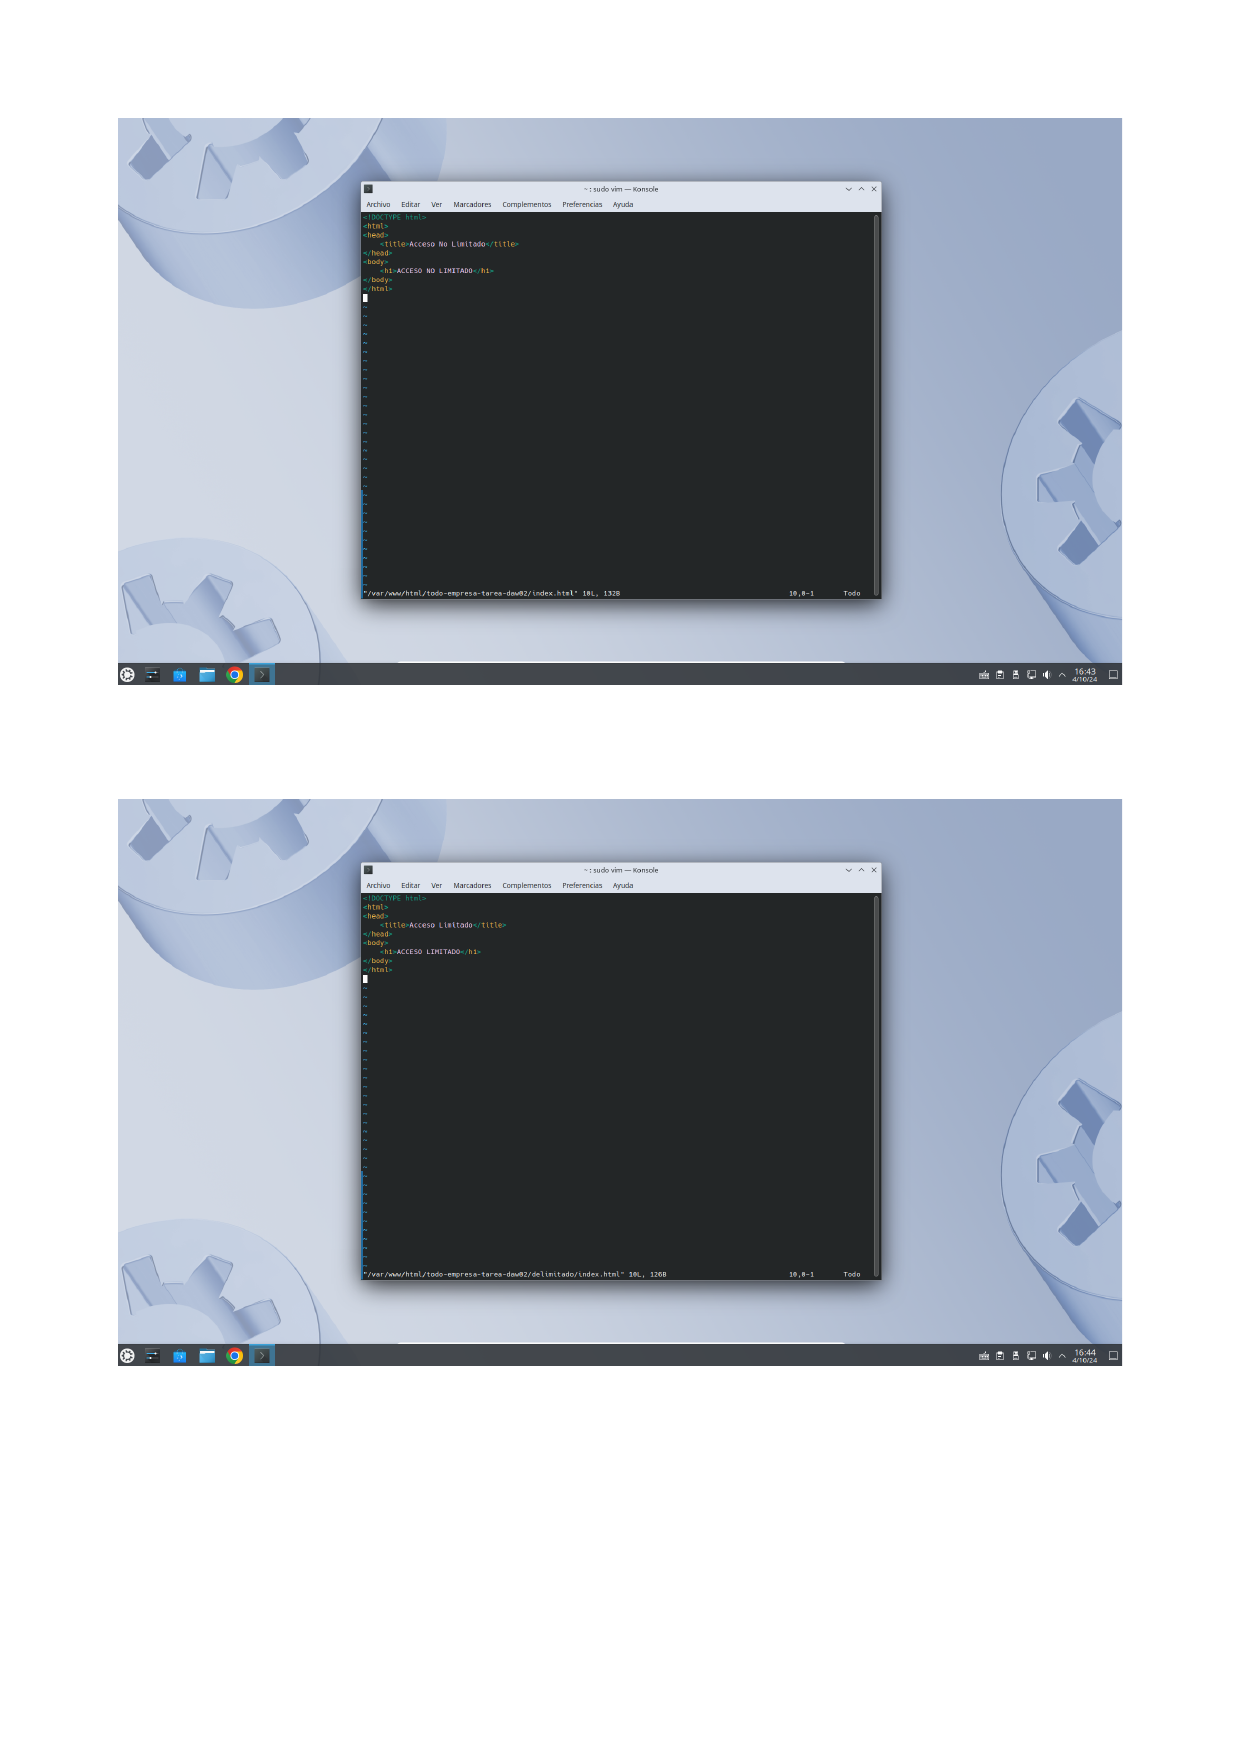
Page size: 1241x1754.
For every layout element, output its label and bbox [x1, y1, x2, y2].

picture [118, 799, 1123, 1366]
picture [118, 118, 1123, 685]
